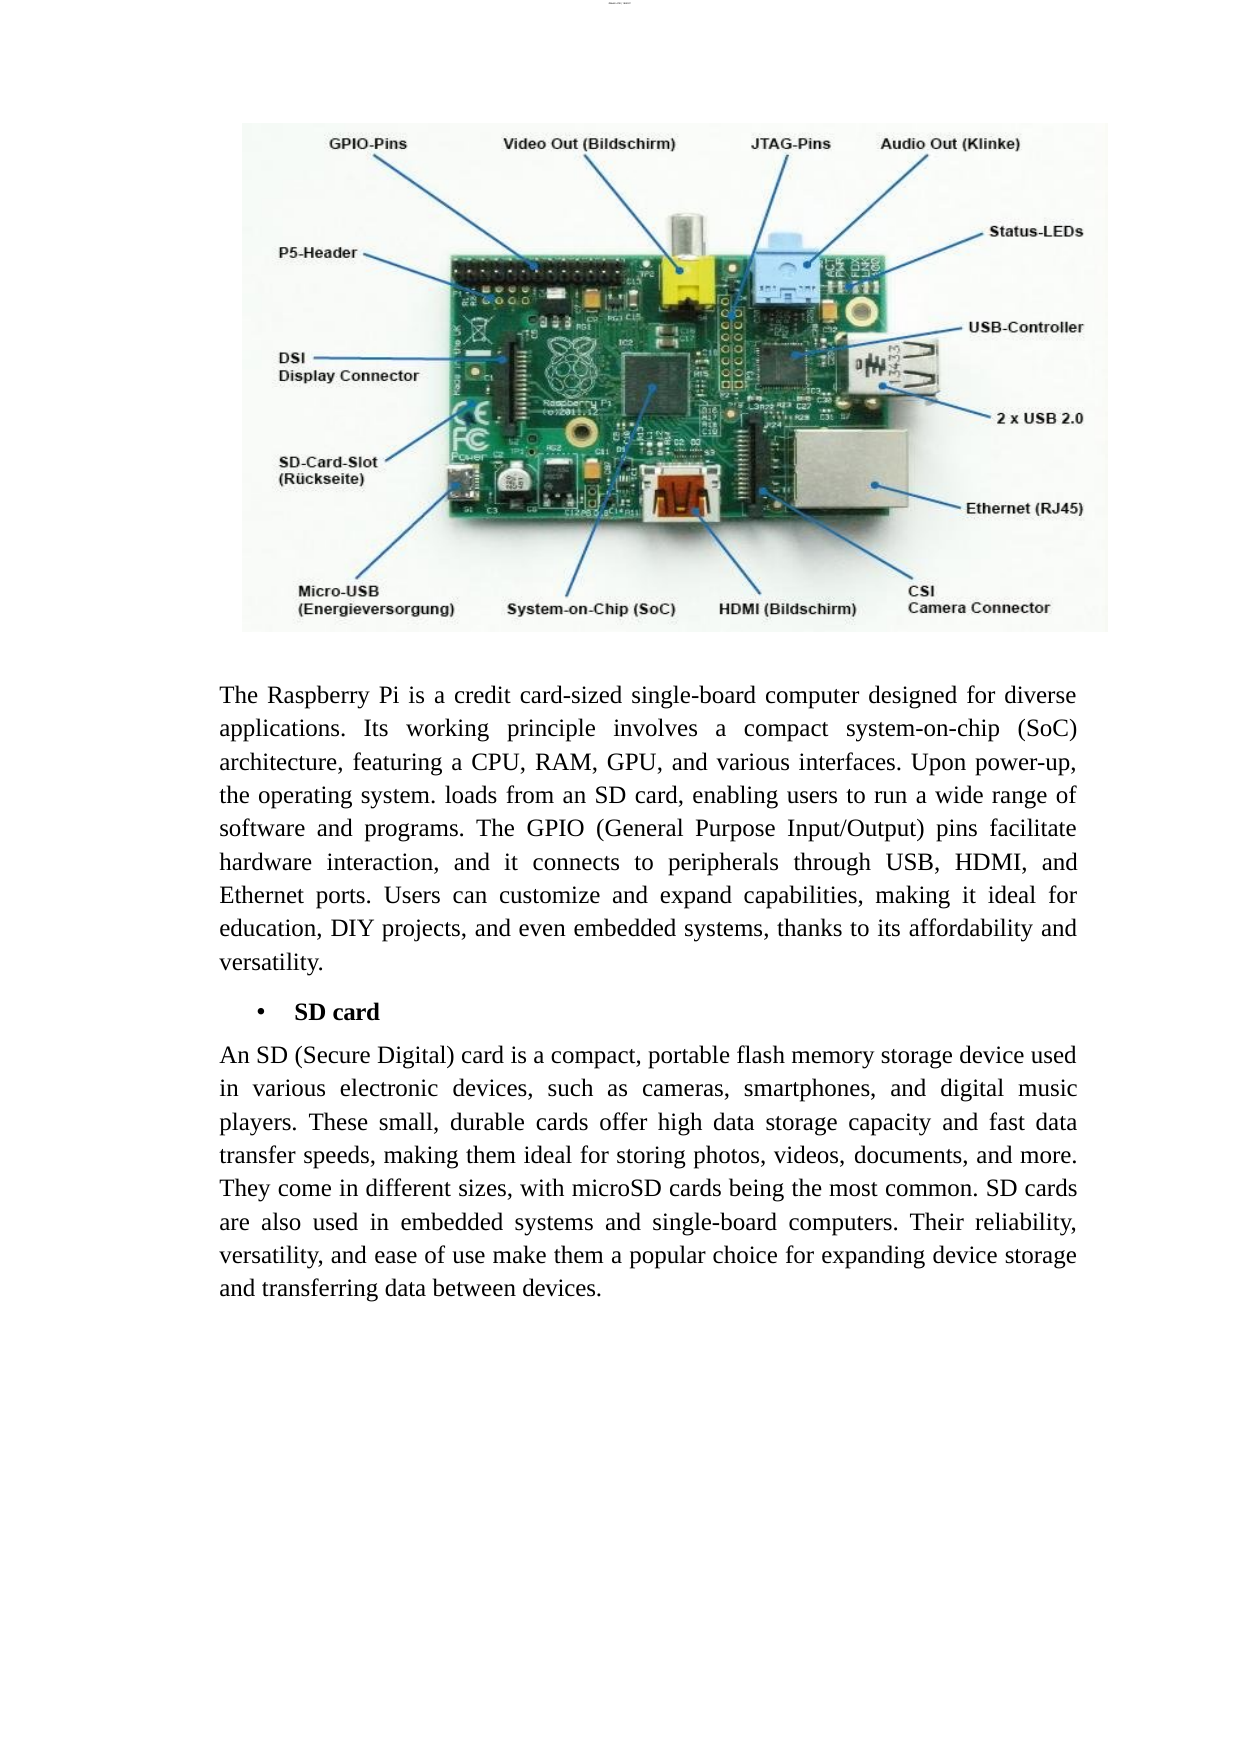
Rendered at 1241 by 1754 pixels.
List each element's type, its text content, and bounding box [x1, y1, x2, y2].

text The Raspberry Pi is a credit card-sized single-board computer designed for diverse applications. Its working principle involves a compact system-on-chip (SoC) architecture, featuring a CPU, RAM, GPU, and various interfaces. Upon power-up, the operating system. loads from an SD card, enabling users to run a wide range of software and programs. The GPIO (General Purpose Input/Output) pins facilitate hardware interaction, and it connects to peripherals through USB, HDMI, and Ethernet ports. Users can customize and expand capabilities, making it ideal for education, DIY projects, and even embedded systems, thanks to its affordability and versatility. [219, 680, 1078, 976]
text An SD (Secure Digital) card is a compact, portable flash memory storage device used in various electronic devices, such as cameras, smartphones, and digital music players. These small, durable cards offer high data storage capacity and fast data transfer speeds, making them ideal for storing photos, videos, documents, and more. They come in different sizes, with microSD cards being the most common. SD cards are also used in embedded systems and single-board computers. Their reliability, versatility, and ease of use make them a popular choice for expanding device storage and transferring data between devices. [219, 1040, 1078, 1302]
subtitle SD card [257, 997, 1117, 1025]
picture [242, 123, 1108, 632]
